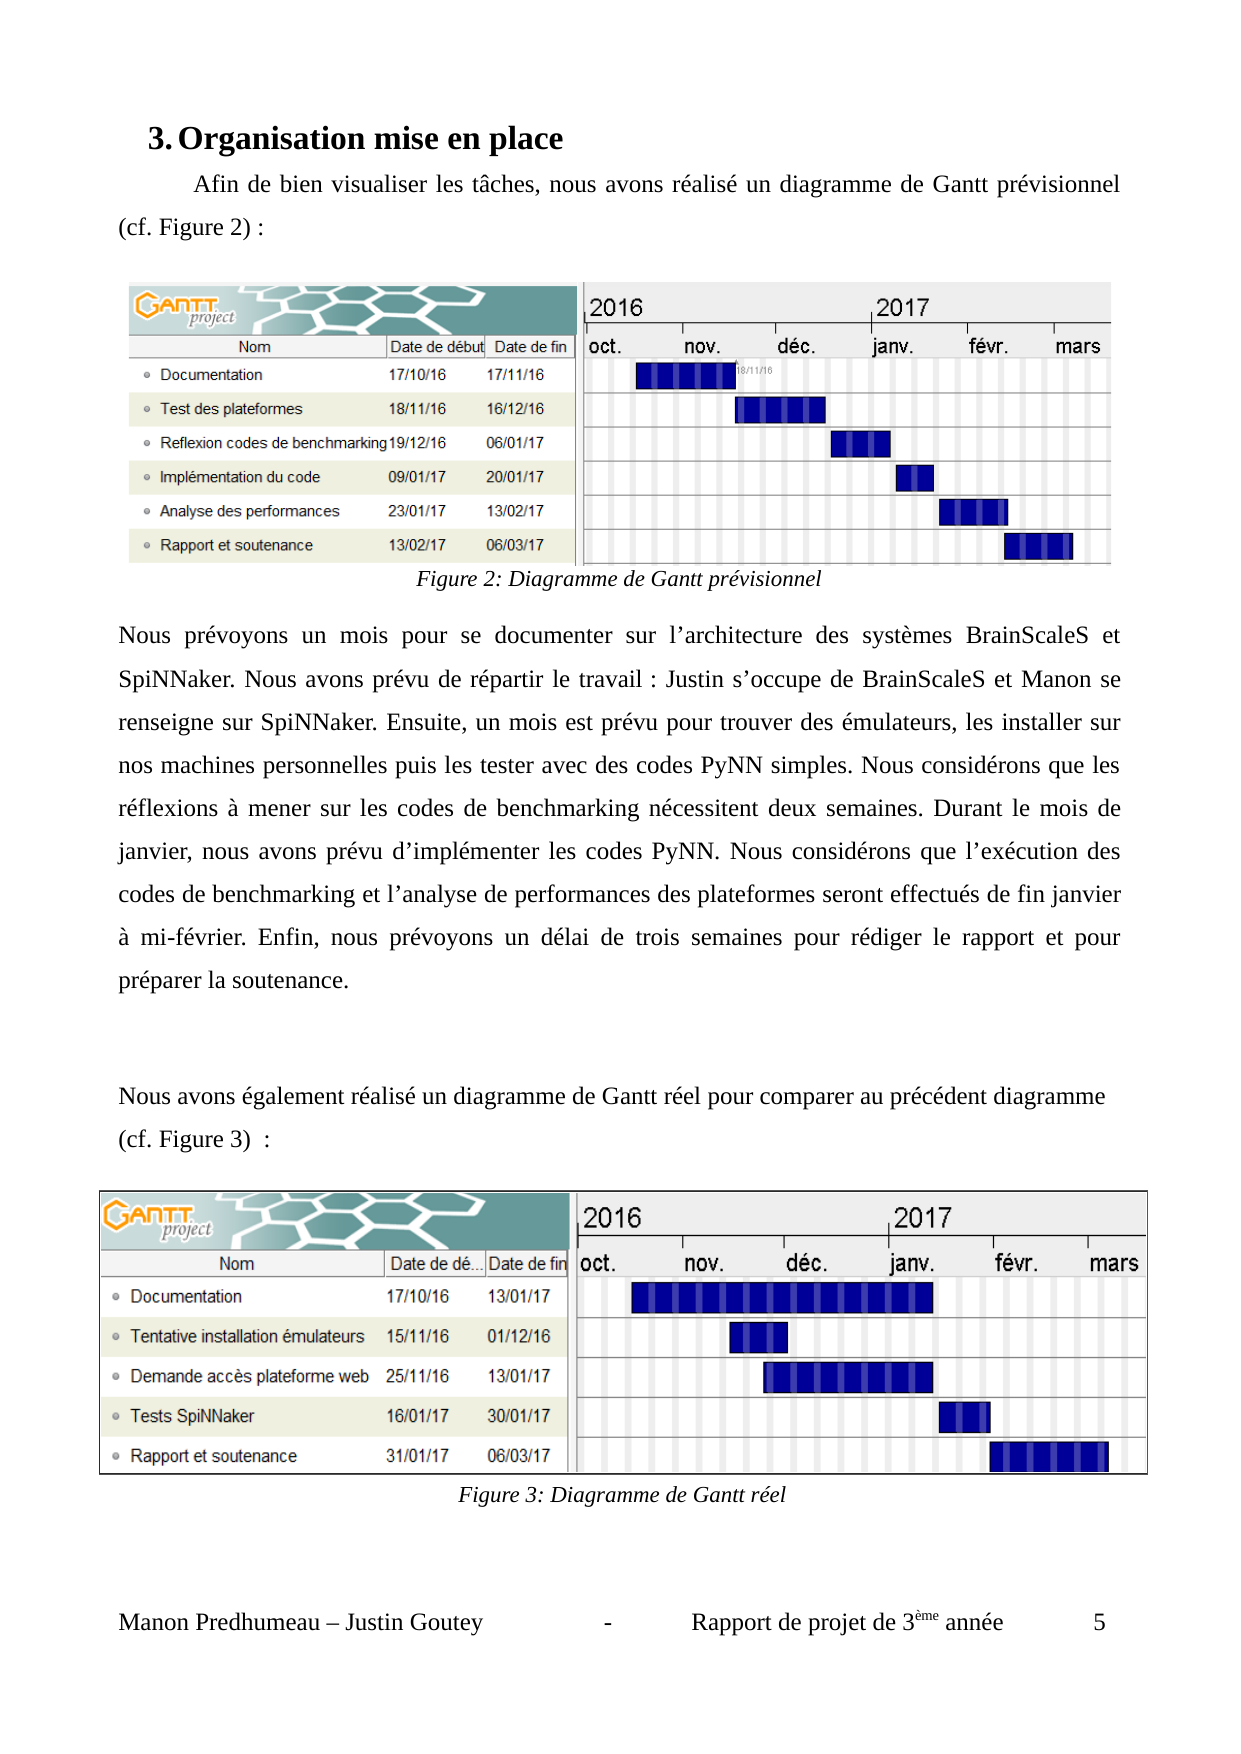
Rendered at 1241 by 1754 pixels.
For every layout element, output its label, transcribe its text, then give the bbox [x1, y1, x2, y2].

picture [128, 282, 1112, 566]
text Figure 3: Diagramme de Gantt réel [98, 1191, 1148, 1507]
text Nous prévoyons un mois pour se documenter sur l’architecture des systèmes BrainScaleS et SpiNNaker. Nous avons prévu de répartir le travail : Justin s’occupe de BrainScaleS et Manon se renseigne sur SpiNNaker. Ensuite, un mois est prévu pour trouver des émulateurs, les installer sur nos machines personnelles puis les tester avec des codes PyNN simples. Nous considérons que les réflexions à mener sur les codes de benchmarking nécessitent deux semaines. Durant le mois de janvier, nous avons prévu d’implémenter les codes PyNN. Nous considérons que l’exécution des codes de benchmarking et l’analyse de performances des plateformes seront effectués de fin janvier à mi-février. Enfin, nous prévoyons un délai de trois semaines pour rédiger le rapport et pour préparer la soutenance. [118, 621, 1122, 994]
text [118, 1507, 1122, 1536]
picture [101, 1193, 1146, 1472]
text Figure 2: Diagramme de Gantt prévisionnel [129, 566, 1111, 592]
subtitle Organisation mise en place [148, 118, 1122, 157]
text Nous avons également réalisé un diagramme de Gantt réel pour comparer au précédent diagramme (cf. Figure 3) : [98, 1081, 1148, 1190]
text Afin de bien visualiser les tâches, nous avons réalisé un diagramme de Gantt prévisionnel (cf. Figure 2) : [118, 169, 1122, 241]
